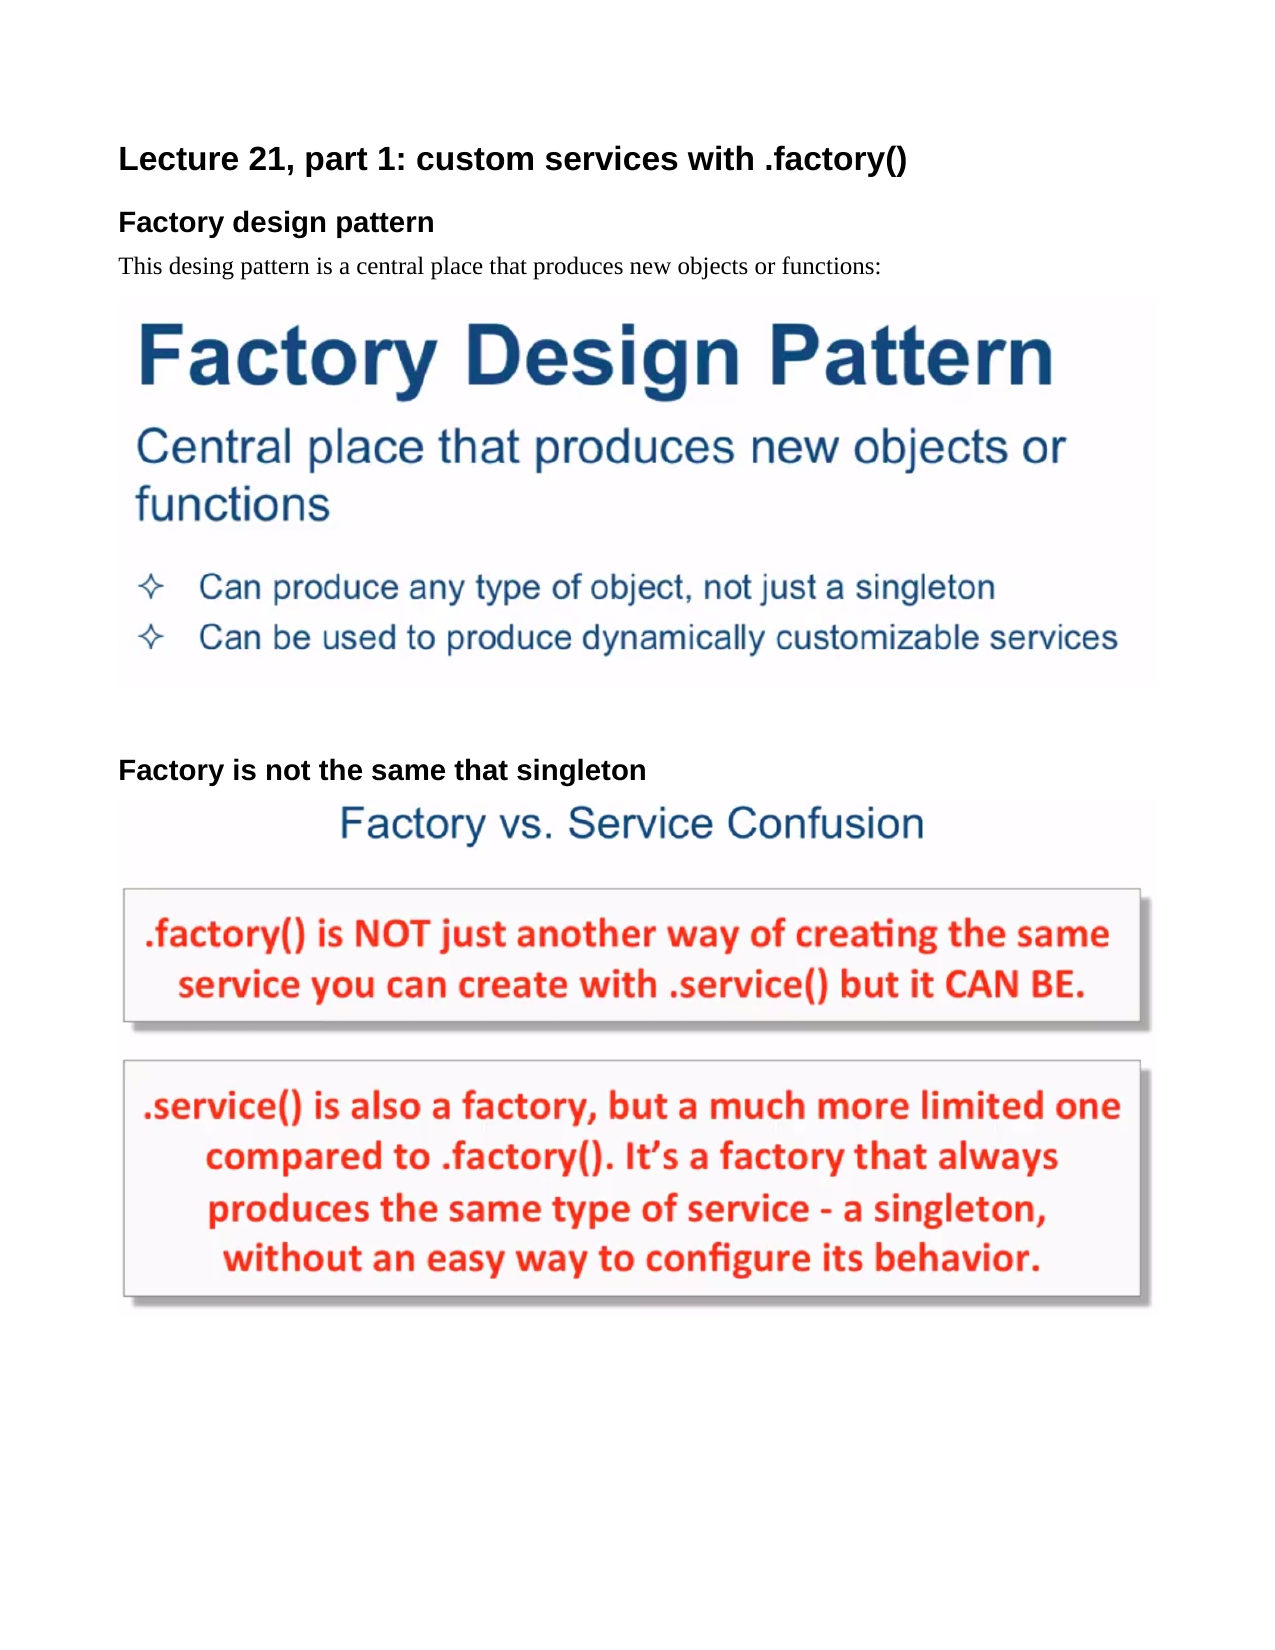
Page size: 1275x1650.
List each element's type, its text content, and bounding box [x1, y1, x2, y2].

subtitle Factory design pattern [118, 205, 1157, 238]
text This desing pattern is a central place that produces new objects or functions: [118, 251, 1157, 280]
picture [118, 298, 1157, 687]
picture [118, 799, 1157, 1315]
subtitle Factory is not the same that singleton [118, 753, 1157, 787]
subtitle Lecture 21, part 1: custom services with .factory() [118, 139, 1157, 178]
